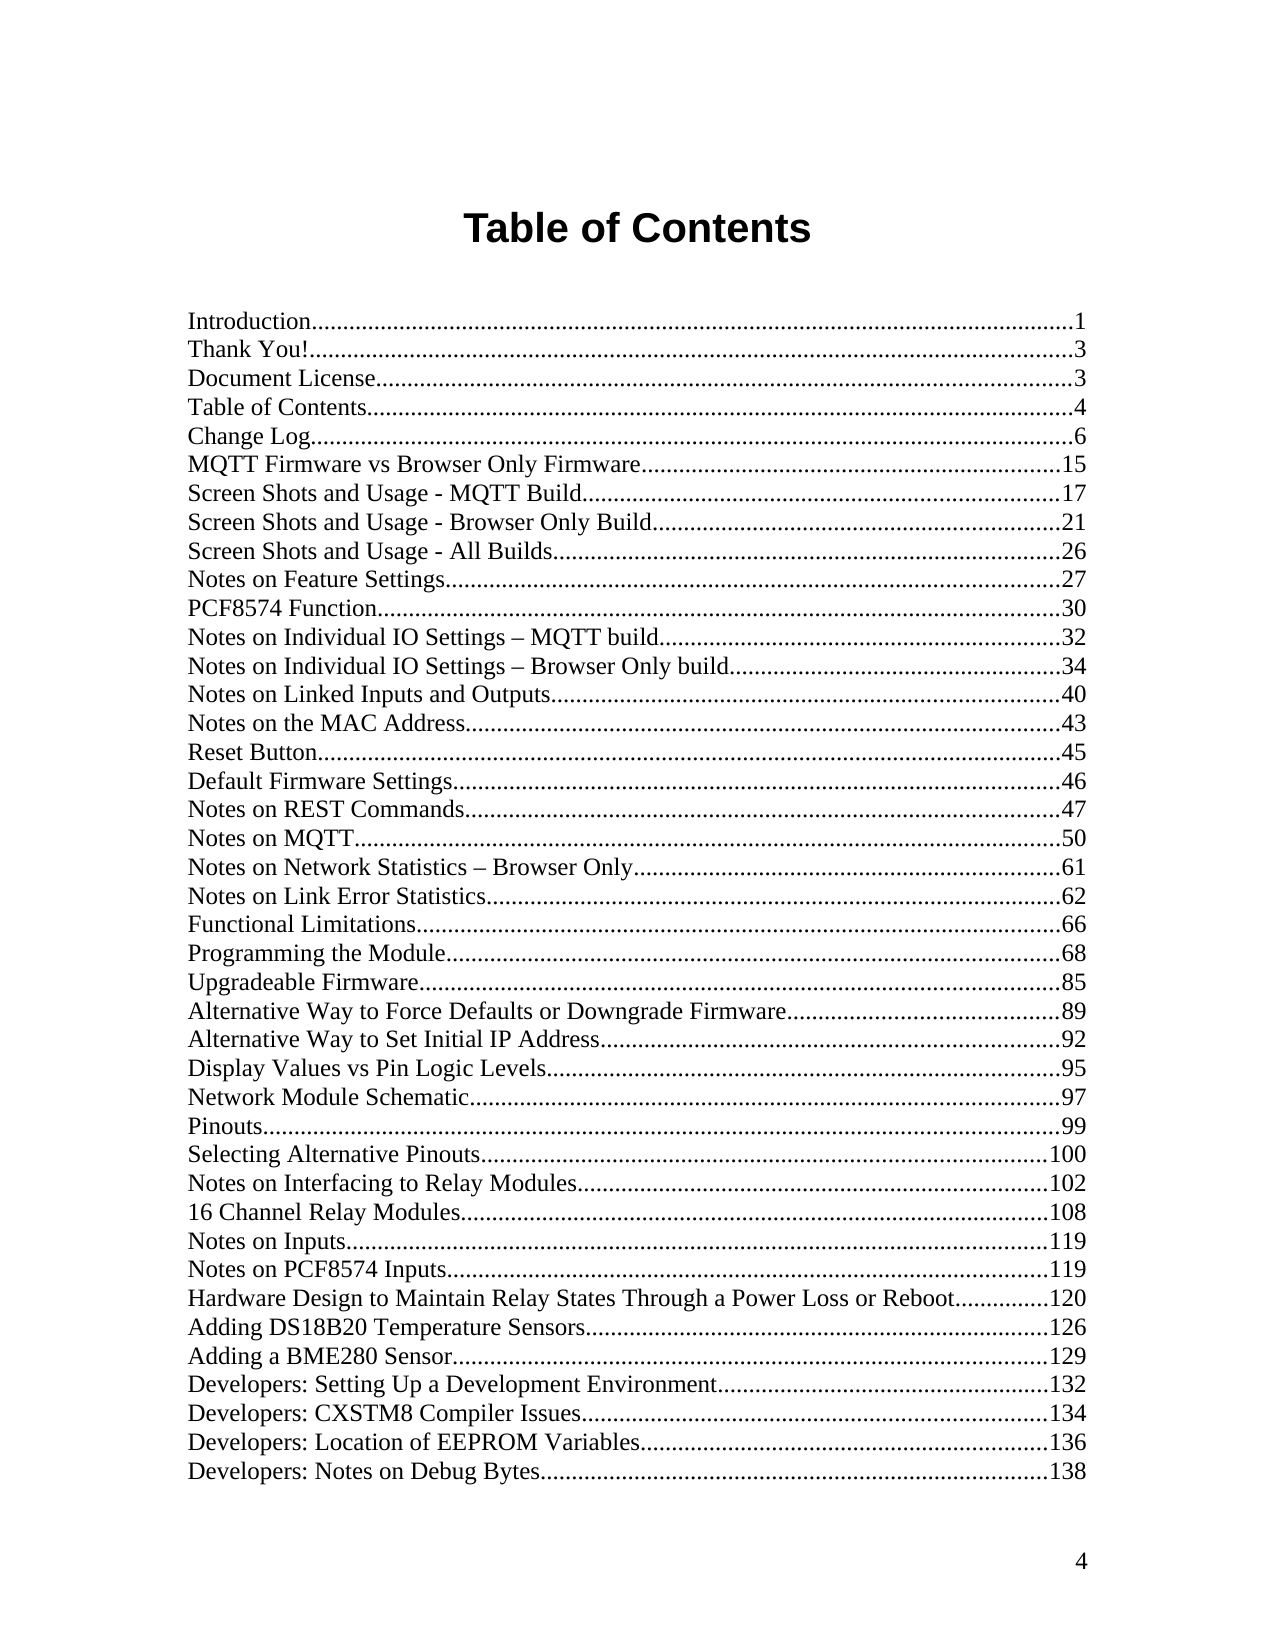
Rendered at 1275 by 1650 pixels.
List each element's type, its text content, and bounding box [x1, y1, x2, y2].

text Screen Shots and Usage - MQTT Build 17 [187, 478, 1087, 507]
text Network Module Schematic 97 [187, 1082, 1087, 1111]
text Alternative Way to Set Initial IP Address 92 [187, 1024, 1087, 1053]
text Pinouts 99 [187, 1111, 1087, 1139]
subtitle Table of Contents [187, 204, 1087, 252]
text Notes on REST Commands 47 [187, 794, 1087, 823]
text Screen Shots and Usage - Browser Only Build 21 [187, 507, 1087, 536]
text Reset Button 45 [187, 737, 1087, 766]
text Developers: CXSTM8 Compiler Issues 134 [187, 1398, 1087, 1427]
text Change Log 6 [187, 421, 1087, 449]
text Notes on Interfacing to Relay Modules 102 [187, 1168, 1087, 1197]
text Notes on Feature Settings 27 [187, 564, 1087, 593]
text Notes on the MAC Address 43 [187, 708, 1087, 737]
text Notes on Individual IO Settings – Browser Only build 34 [187, 651, 1087, 679]
text Introduction 1 [187, 306, 1087, 334]
text Notes on MQTT 50 [187, 823, 1087, 852]
text Notes on PCF8574 Inputs 119 [187, 1254, 1087, 1283]
text Developers: Location of EEPROM Variables 136 [187, 1427, 1087, 1456]
text Upgradeable Firmware 85 [187, 967, 1087, 996]
text 16 Channel Relay Modules 108 [187, 1197, 1087, 1226]
text Programming the Module 68 [187, 938, 1087, 967]
text MQTT Firmware vs Browser Only Firmware 15 [187, 449, 1087, 478]
text Adding DS18B20 Temperature Sensors 126 [187, 1312, 1087, 1341]
text Table of Contents 4 [187, 392, 1087, 421]
text Developers: Notes on Debug Bytes 138 [187, 1456, 1087, 1484]
text Notes on Linked Inputs and Outputs 40 [187, 679, 1087, 708]
text Alternative Way to Force Defaults or Downgrade Firmware 89 [187, 996, 1087, 1024]
text Functional Limitations 66 [187, 909, 1087, 938]
text Thank You! 3 [187, 334, 1087, 363]
text Notes on Inputs 119 [187, 1226, 1087, 1254]
text Developers: Setting Up a Development Environment 132 [187, 1369, 1087, 1398]
text Notes on Individual IO Settings – MQTT build 32 [187, 622, 1087, 651]
text Hardware Design to Maintain Relay States Through a Power Loss or Reboot 120 [187, 1283, 1087, 1312]
text Selecting Alternative Pinouts 100 [187, 1139, 1087, 1168]
text Notes on Link Error Statistics 62 [187, 881, 1087, 909]
text Default Firmware Settings 46 [187, 766, 1087, 794]
text Document License 3 [187, 363, 1087, 392]
text Notes on Network Statistics – Browser Only 61 [187, 852, 1087, 881]
text Display Values vs Pin Logic Levels 95 [187, 1053, 1087, 1082]
text Adding a BME280 Sensor 129 [187, 1341, 1087, 1369]
text PCF8574 Function 30 [187, 593, 1087, 622]
text Screen Shots and Usage - All Builds 26 [187, 536, 1087, 564]
